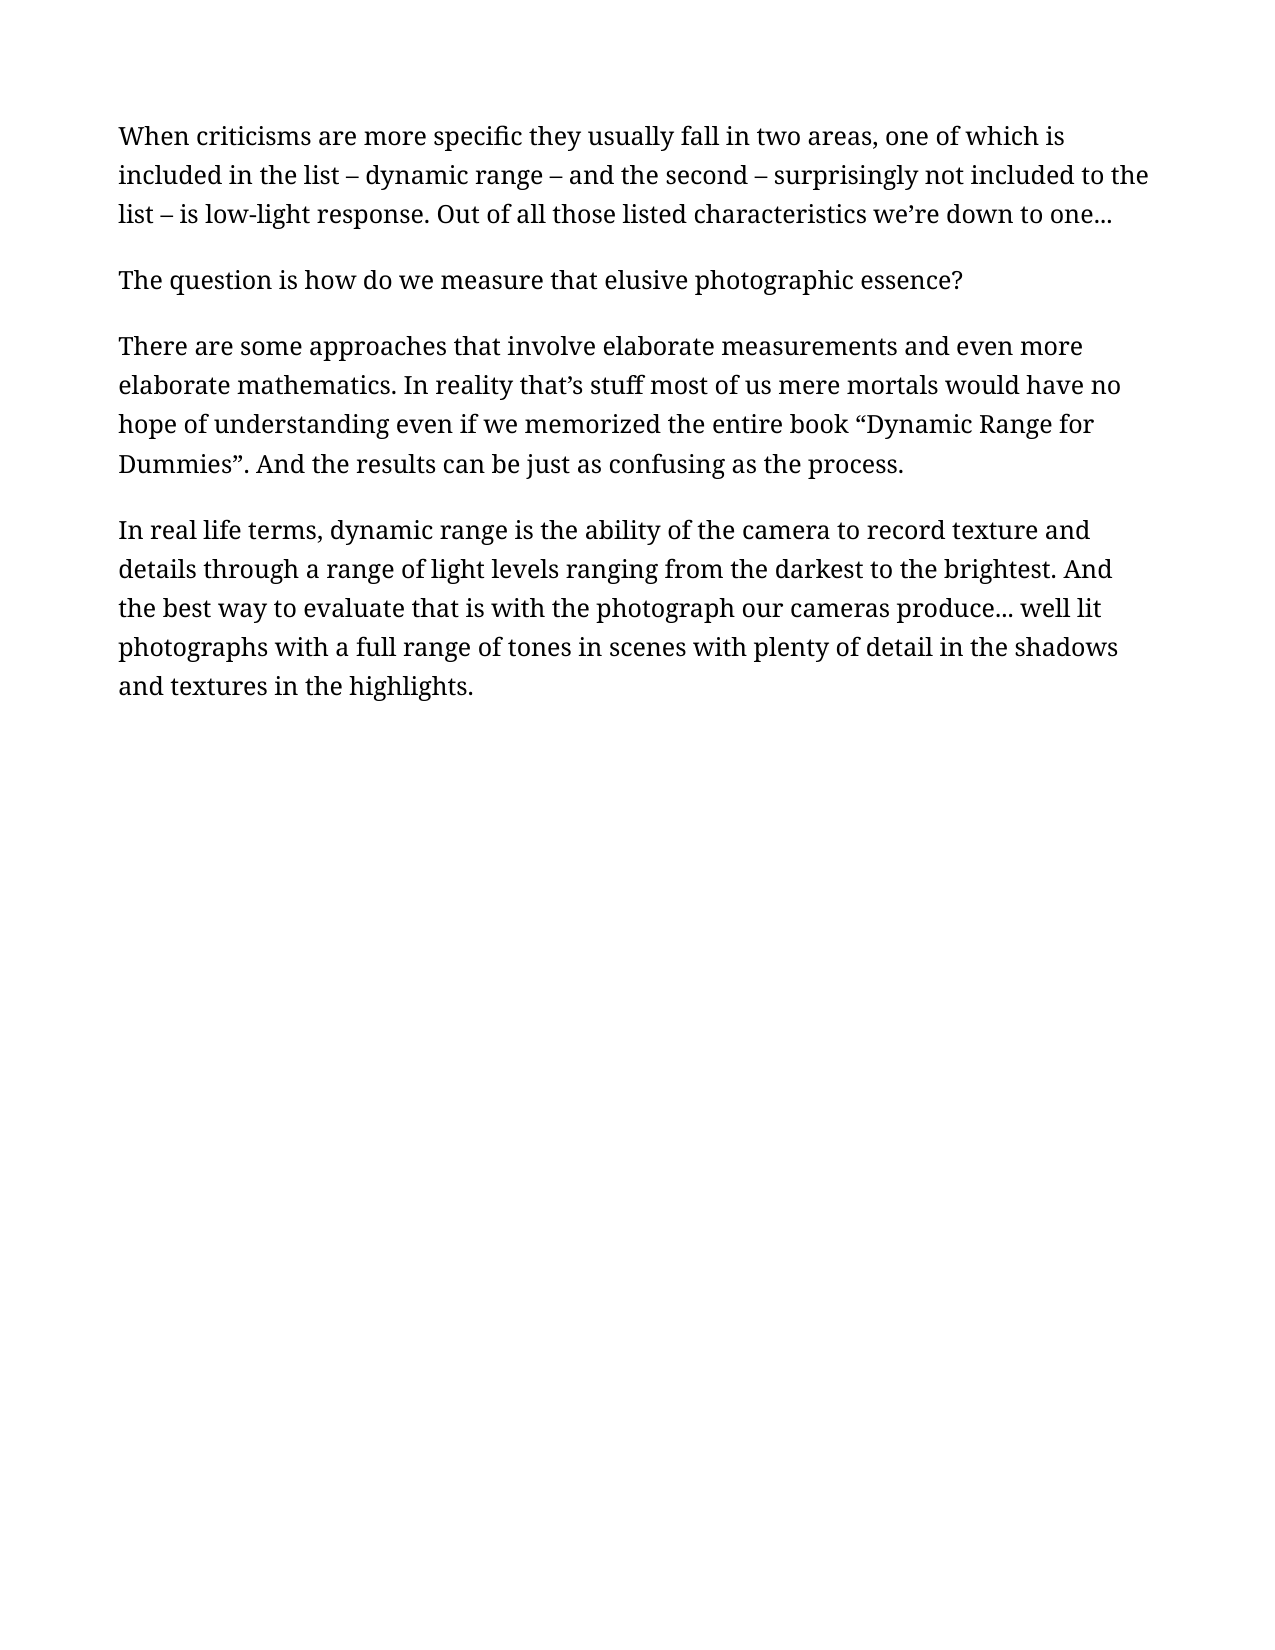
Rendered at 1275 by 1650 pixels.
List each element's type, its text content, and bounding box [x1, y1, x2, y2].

text When criticisms are more specific they usually fall in two areas, one of which is included in the list – dynamic range – and the second – surprisingly not included to the list – is low-light response. Out of all those listed characteristics we’re down to one... [118, 118, 1157, 231]
text The question is how do we measure that elusive photographic essence? [118, 263, 1157, 297]
text In real life terms, dynamic range is the ability of the camera to record texture and details through a range of light levels ranging from the darkest to the brightest. And the best way to evaluate that is with the photograph our cameras produce... well lit photographs with a full range of tones in scenes with plenty of detail in the shadows and textures in the highlights. [118, 512, 1157, 703]
text There are some approaches that involve elaborate measurements and even more elaborate mathematics. In reality that’s stuff most of us mere mortals would have no hope of understanding even if we memorized the entire book “Dynamic Range for Dummies”. And the results can be just as confusing as the process. [118, 329, 1157, 480]
